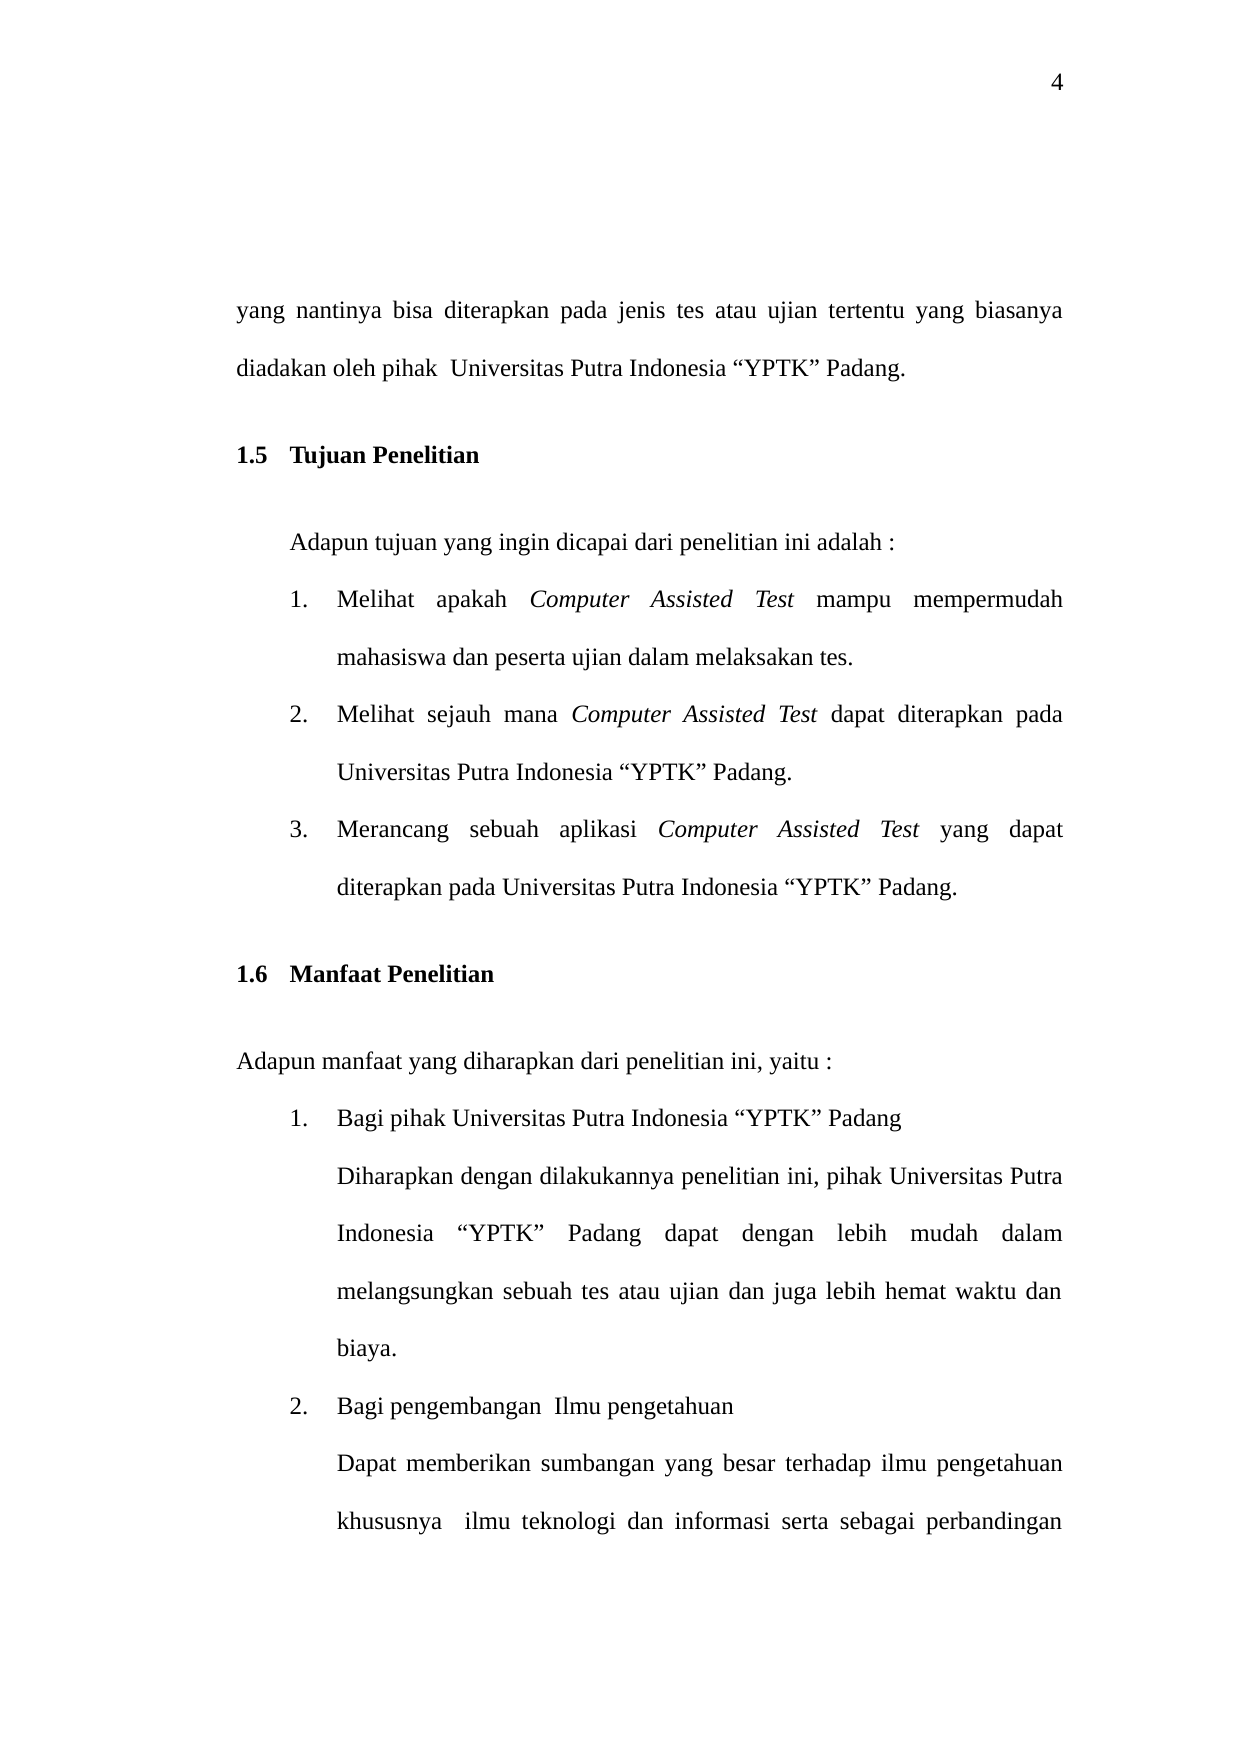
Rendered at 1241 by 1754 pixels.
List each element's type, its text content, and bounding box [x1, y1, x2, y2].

subtitle 1.6 Manfaat Penelitian [236, 959, 1063, 987]
list Bagi pihak Universitas Putra Indonesia “YPTK” Padang [289, 1103, 1063, 1132]
list Melihat apakah Computer Assisted Test mampu mempermudah mahasiswa dan peserta ujian dalam melaksakan tes. [289, 584, 1063, 671]
list Bagi pengembangan Ilmu pengetahuan [289, 1391, 1063, 1419]
text yang nantinya bisa diterapkan pada jenis tes atau ujian tertentu yang biasanya diadakan oleh pihak Universitas Putra Indonesia “YPTK” Padang. [236, 295, 1063, 382]
list Merancang sebuah aplikasi Computer Assisted Test yang dapat diterapkan pada Universitas Putra Indonesia “YPTK” Padang. [289, 814, 1063, 901]
text Adapun tujuan yang ingin dicapai dari penelitian ini adalah : [236, 527, 1063, 556]
list Diharapkan dengan dilakukannya penelitian ini, pihak Universitas Putra Indonesia “YPTK” Padang dapat dengan lebih mudah dalam melangsungkan sebuah tes atau ujian dan juga lebih hemat waktu dan biaya. [289, 1161, 1063, 1362]
list Dapat memberikan sumbangan yang besar terhadap ilmu pengetahuan khususnya ilmu teknologi dan informasi serta sebagai perbandingan [289, 1448, 1063, 1534]
text Adapun manfaat yang diharapkan dari penelitian ini, yaitu : [236, 1046, 1063, 1074]
subtitle 1.5 Tujuan Penelitian [236, 440, 1063, 468]
list Melihat sejauh mana Computer Assisted Test dapat diterapkan pada Universitas Putra Indonesia “YPTK” Padang. [289, 699, 1063, 786]
